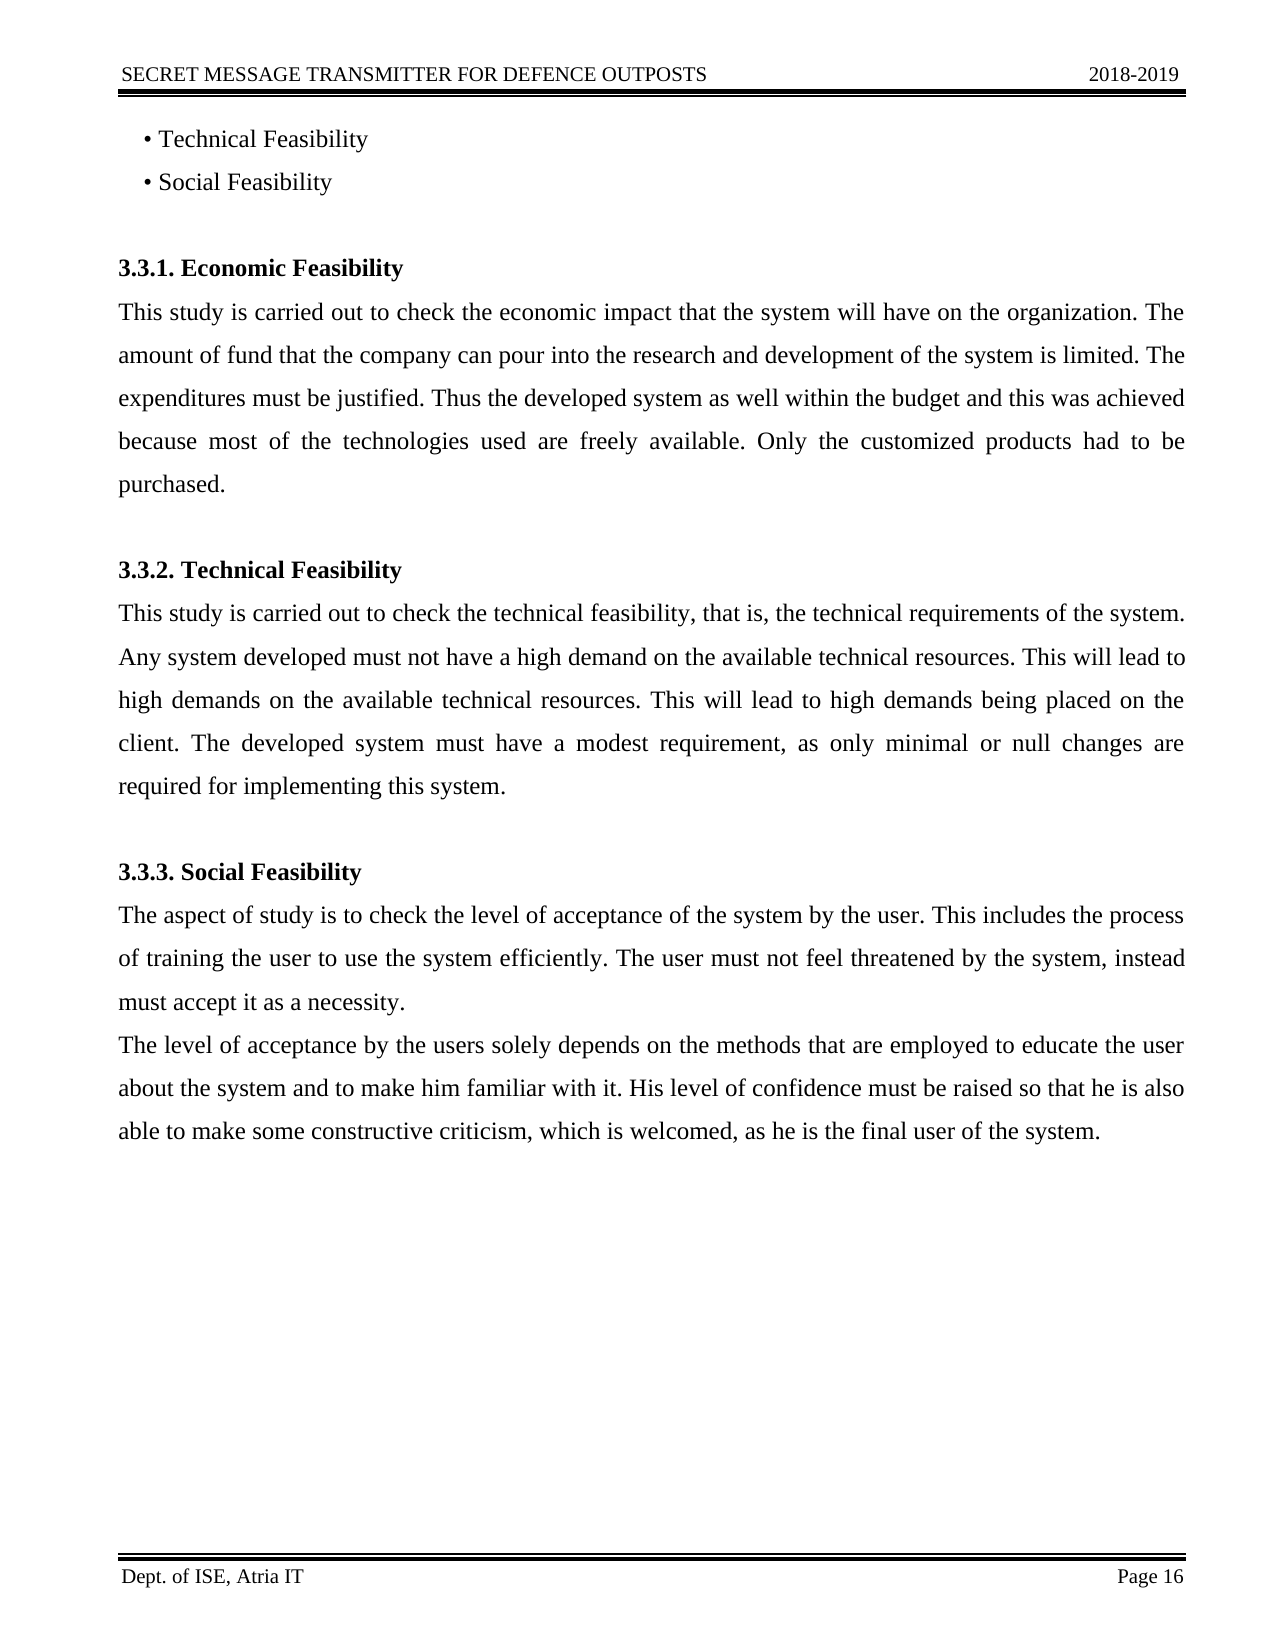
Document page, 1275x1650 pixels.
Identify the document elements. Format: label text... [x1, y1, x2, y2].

text • Technical Feasibility [118, 124, 1186, 153]
text 3.3.2. Technical Feasibility [118, 555, 1186, 584]
text 3.3.1. Economic Feasibility [118, 253, 1186, 282]
text The level of acceptance by the users solely depends on the methods that are employed to educate the user about the system and to make him familiar with it. His level of confidence must be raised so that he is also able to make some constructive criticism, which is welcomed, as he is the final user of the system. [118, 1030, 1186, 1145]
text This study is carried out to check the economic impact that the system will have on the organization. The amount of fund that the company can pour into the research and development of the system is limited. The expenditures must be justified. Thus the developed system as well within the budget and this was achieved because most of the technologies used are freely available. Only the customized products had to be purchased. [118, 297, 1186, 498]
text 3.3.3. Social Feasibility [118, 857, 1186, 886]
text The aspect of study is to check the level of acceptance of the system by the user. This includes the process of training the user to use the system efficiently. The user must not feel threatened by the system, instead must accept it as a necessity. [118, 900, 1186, 1015]
text This study is carried out to check the technical feasibility, that is, the technical requirements of the system. Any system developed must not have a high demand on the available technical resources. This will lead to high demands on the available technical resources. This will lead to high demands being placed on the client. The developed system must have a modest requirement, as only minimal or null changes are required for implementing this system. [118, 598, 1186, 800]
text • Social Feasibility [118, 167, 1186, 196]
